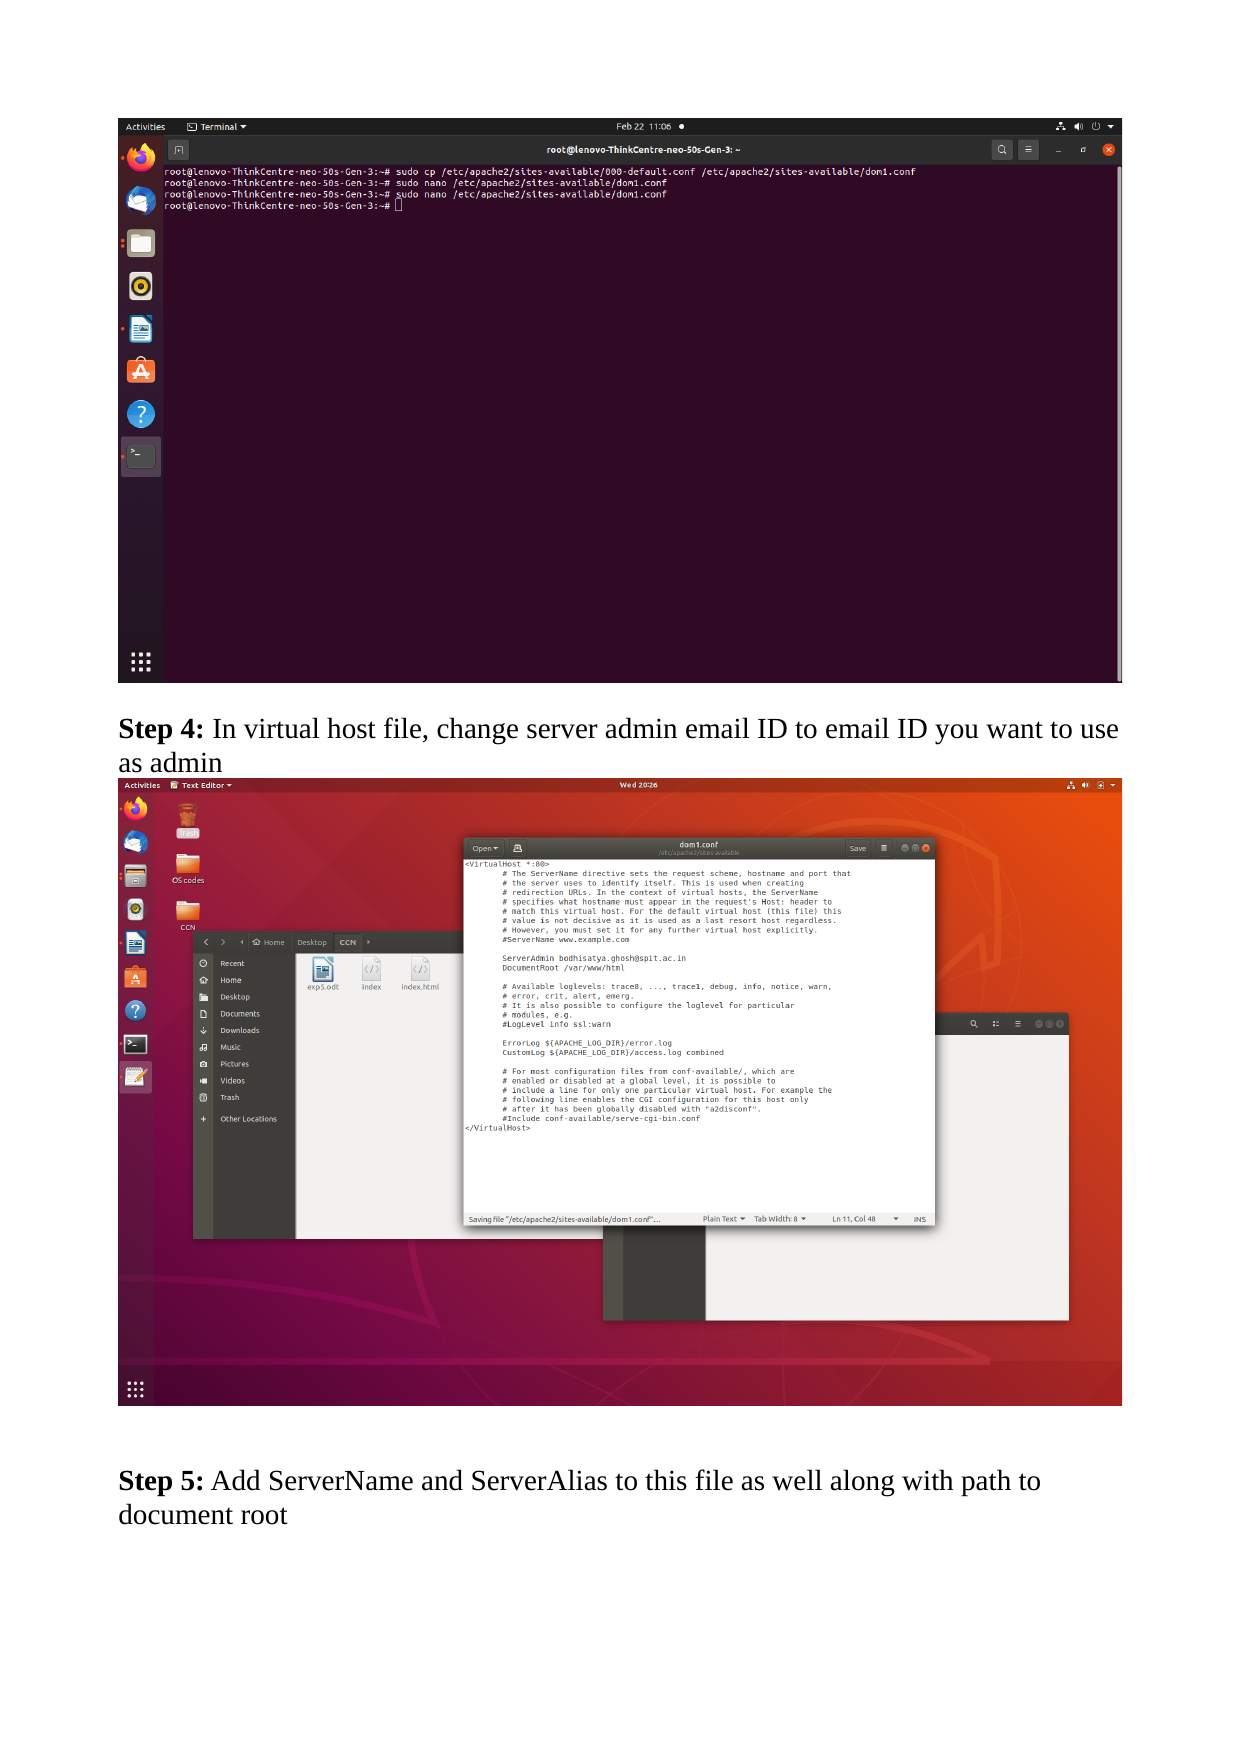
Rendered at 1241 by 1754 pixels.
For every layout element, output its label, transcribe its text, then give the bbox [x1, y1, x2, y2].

picture [118, 118, 1123, 683]
picture [118, 778, 1123, 1406]
text Step 4: In virtual host file, change server admin email ID to email ID you want to use as admin [118, 683, 1122, 778]
text Step 5: Add ServerName and ServerAlias to this file as well along with path to document root [118, 1406, 1122, 1531]
